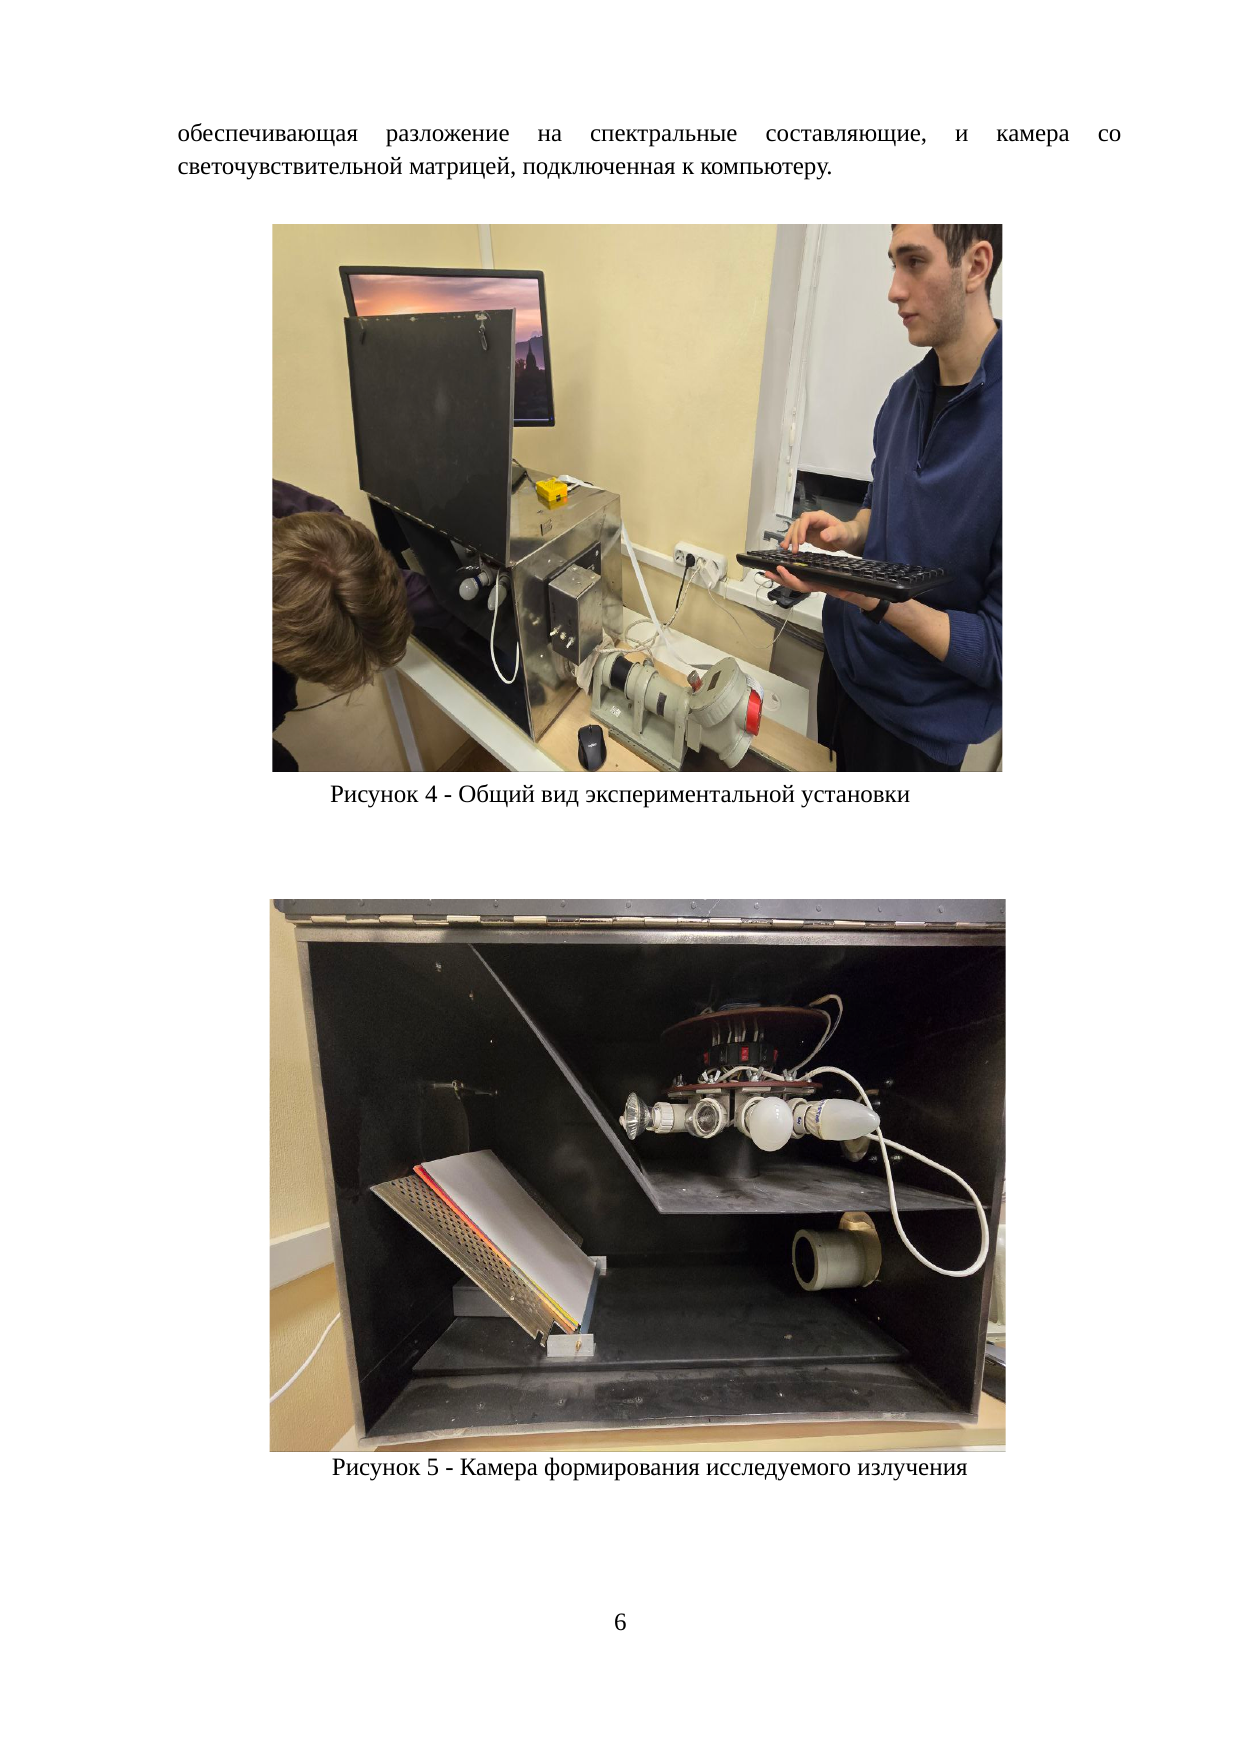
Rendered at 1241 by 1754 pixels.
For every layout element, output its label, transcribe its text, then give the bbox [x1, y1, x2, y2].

picture [272, 224, 1003, 772]
text Рисунок 5 - Камера формирования исследуемого излучения [177, 896, 1122, 1480]
picture [269, 899, 1006, 1452]
text обеспечивающая разложение на спектральные составляющие, и камера со светочувствительной матрицей, подключенная к компьютеру. [177, 118, 1122, 180]
text Рисунок 4 - Общий вид экспериментальной установки [118, 779, 1122, 808]
